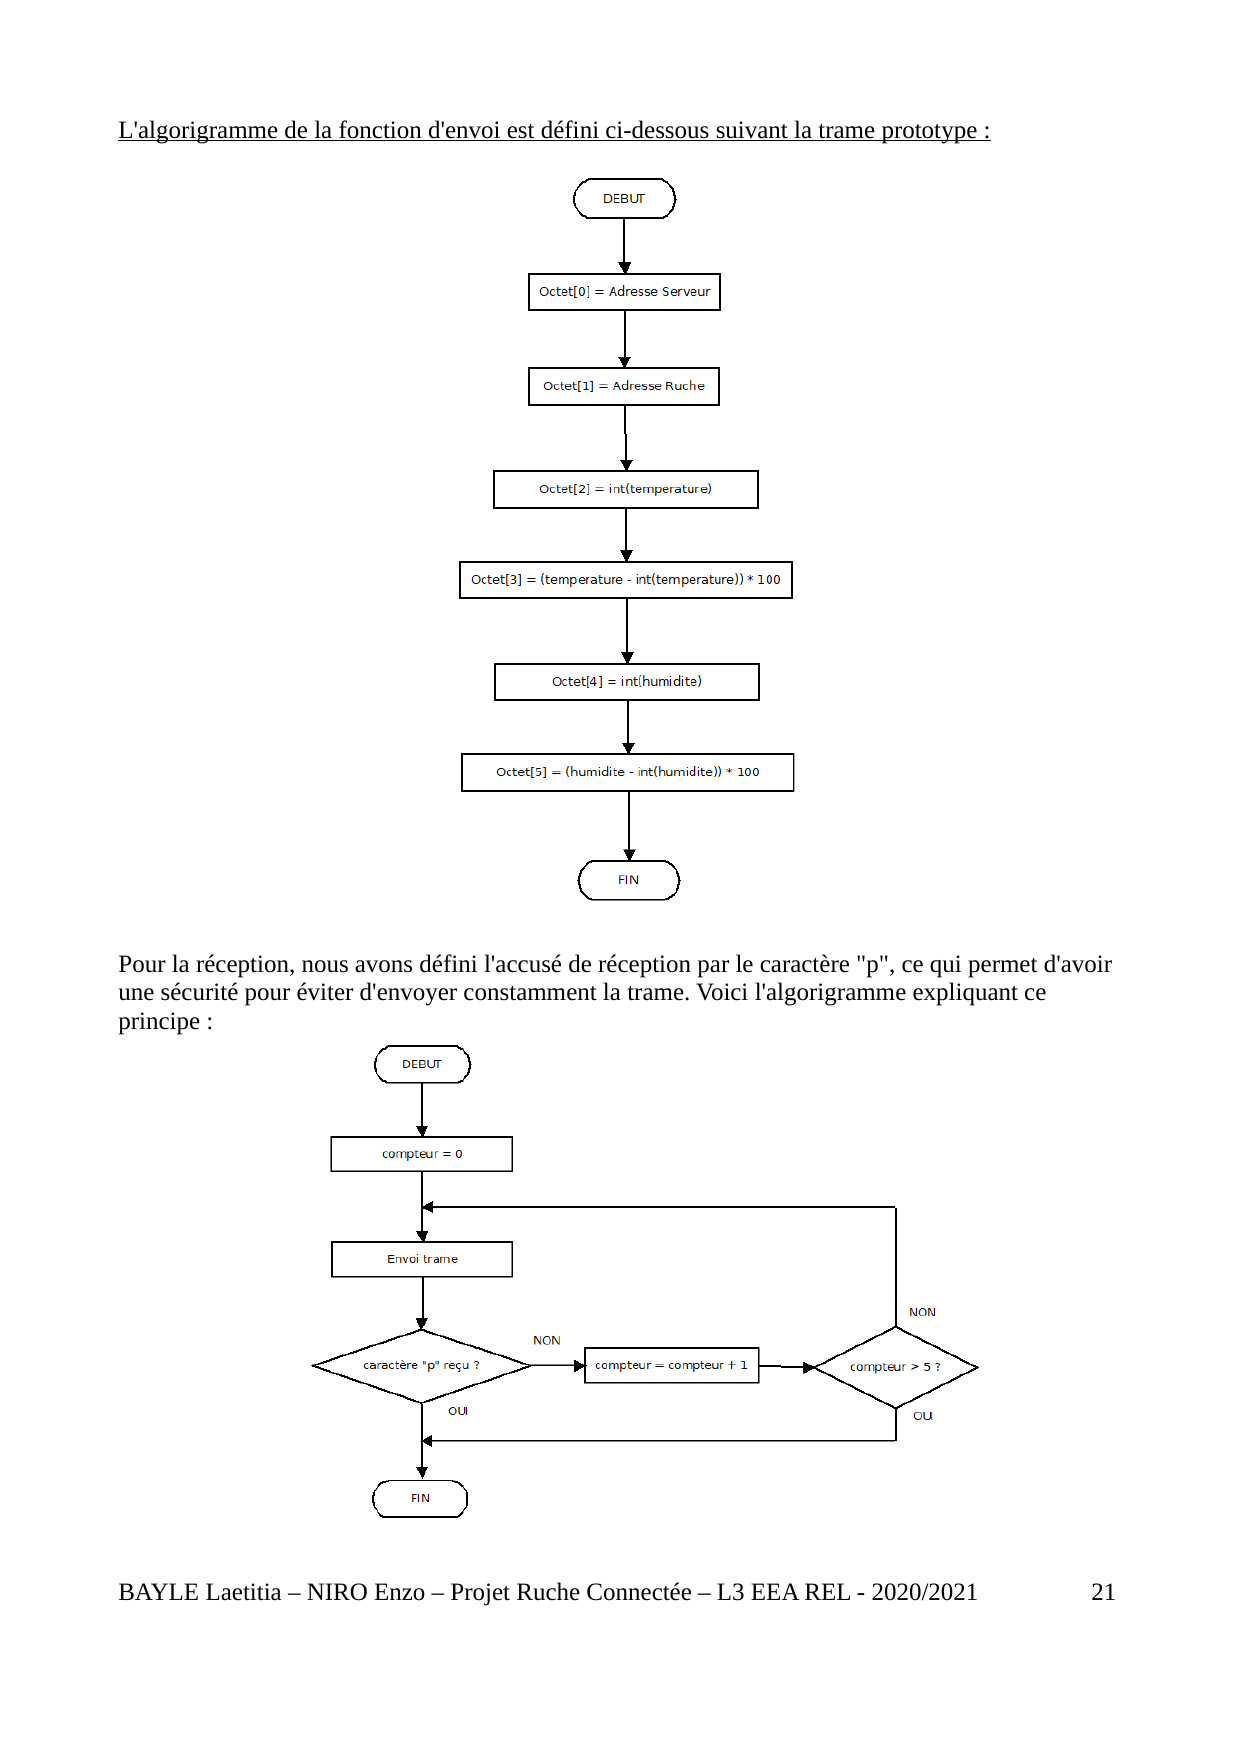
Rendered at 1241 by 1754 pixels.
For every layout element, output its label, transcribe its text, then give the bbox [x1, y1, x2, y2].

picture [311, 1045, 979, 1519]
text L'algorigramme de la fonction d'envoi est défini ci-dessous suivant la trame prototype : [118, 115, 1122, 144]
text Pour la réception, nous avons défini l'accusé de réception par le caractère "p", ce qui permet d'avoir une sécurité pour éviter d'envoyer constamment la trame. Voici l'algorigramme expliquant ce principe : [118, 949, 1122, 1035]
picture [459, 178, 795, 901]
